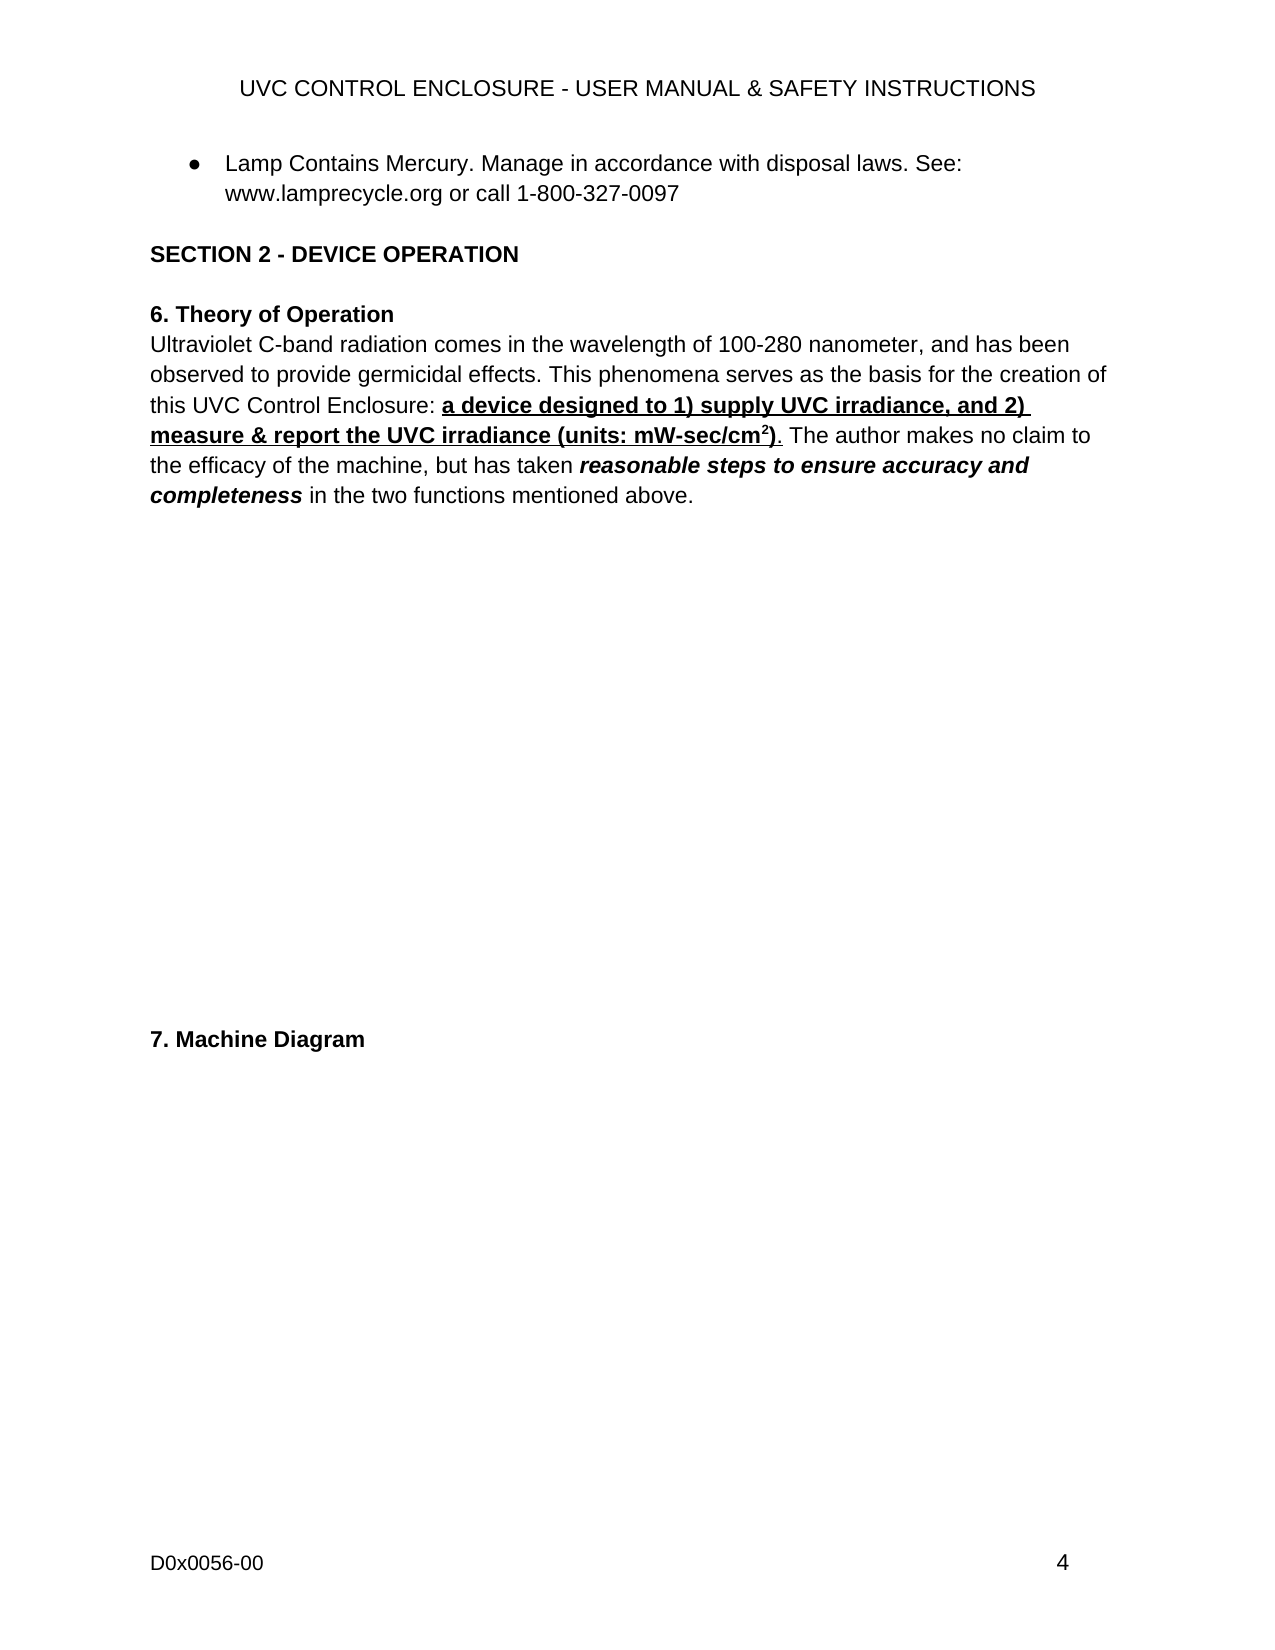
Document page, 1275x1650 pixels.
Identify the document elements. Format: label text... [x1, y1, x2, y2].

text Ultraviolet C-band radiation comes in the wavelength of 100-280 nanometer, and has been observed to provide germicidal effects. This phenomena serves as the basis for the creation of this UVC Control Enclosure: a device designed to 1) supply UVC irradiance, and 2) measure & report the UVC irradiance (units: mW-sec/cm2). The author makes no claim to the efficacy of the machine, but has taken reasonable steps to ensure accuracy and completeness in the two functions mentioned above. [150, 331, 1125, 509]
text SECTION 2 - DEVICE OPERATION [150, 241, 1125, 267]
list Lamp Contains Mercury. Manage in accordance with disposal laws. See: www.lamprecycle.org or call 1-800-327-0097 [187, 150, 1125, 207]
text 7. Machine Diagram [150, 1026, 1125, 1052]
text 6. Theory of Operation [150, 301, 1125, 327]
